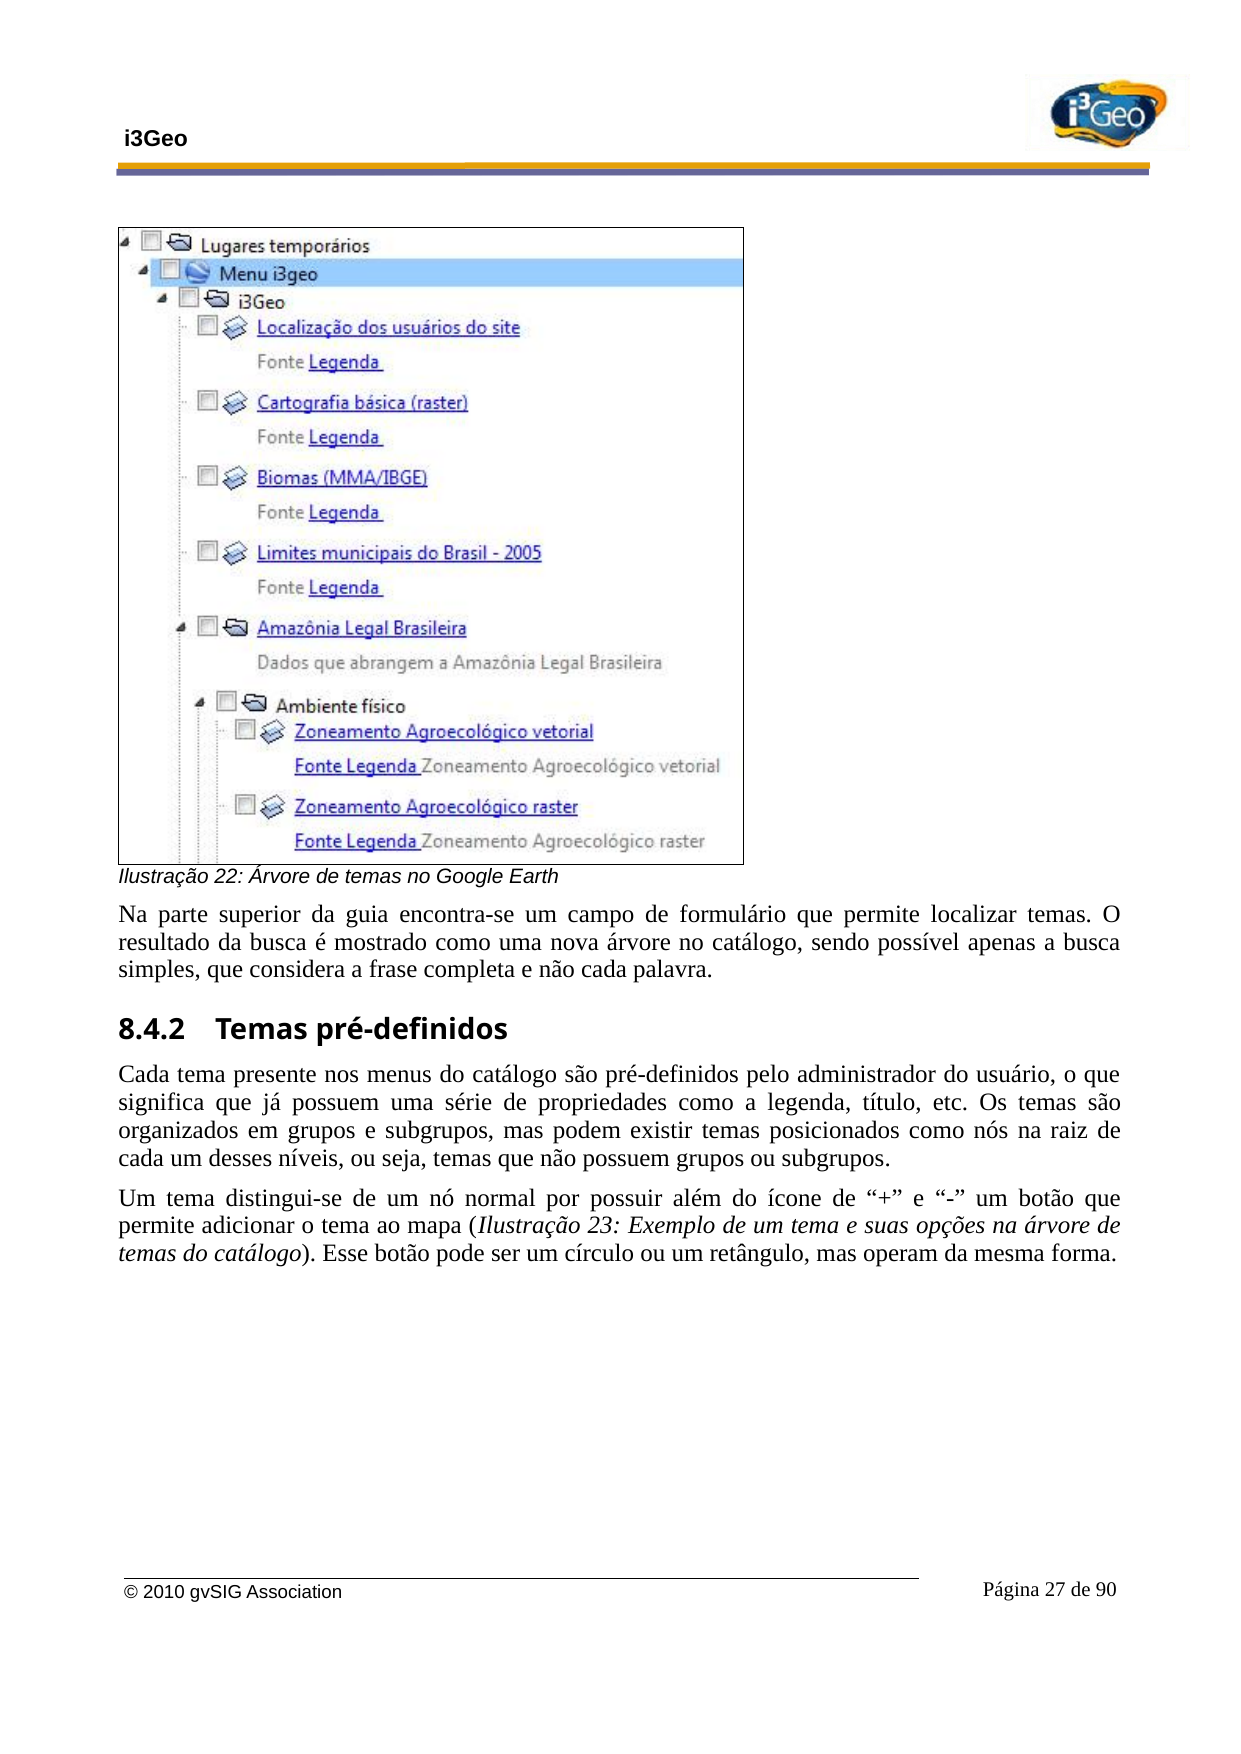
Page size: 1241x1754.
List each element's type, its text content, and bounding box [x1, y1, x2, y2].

text Na parte superior da guia encontra-se um campo de formulário que permite localizar temas. O resultado da busca é mostrado como uma nova árvore no catálogo, sendo possível apenas a busca simples, que considera a frase completa e não cada palavra. [118, 900, 1122, 983]
picture [1025, 74, 1191, 151]
text Ilustração 22: Árvore de temas no Google Earth [118, 865, 743, 888]
text Um tema distingui-se de um nó normal por possuir além do ícone de “+” e “-” um botão que permite adicionar o tema ao mapa (Ilustração 23: Exemplo de um tema e suas opções na árvore de temas do catálogo). Esse botão pode ser um círculo ou um retângulo, mas operam da mesma forma. [118, 1184, 1122, 1267]
text Cada tema presente nos menus do catálogo são pré-definidos pelo administrador do usuário, o que significa que já possuem uma série de propriedades como a legenda, título, etc. Os temas são organizados em grupos e subgrupos, mas podem existir temas posicionados como nós na raiz de cada um desses níveis, ou seja, temas que não possuem grupos ou subgrupos. [118, 1061, 1122, 1171]
picture [119, 228, 743, 864]
subtitle Temas pré-definidos [118, 1008, 1122, 1048]
